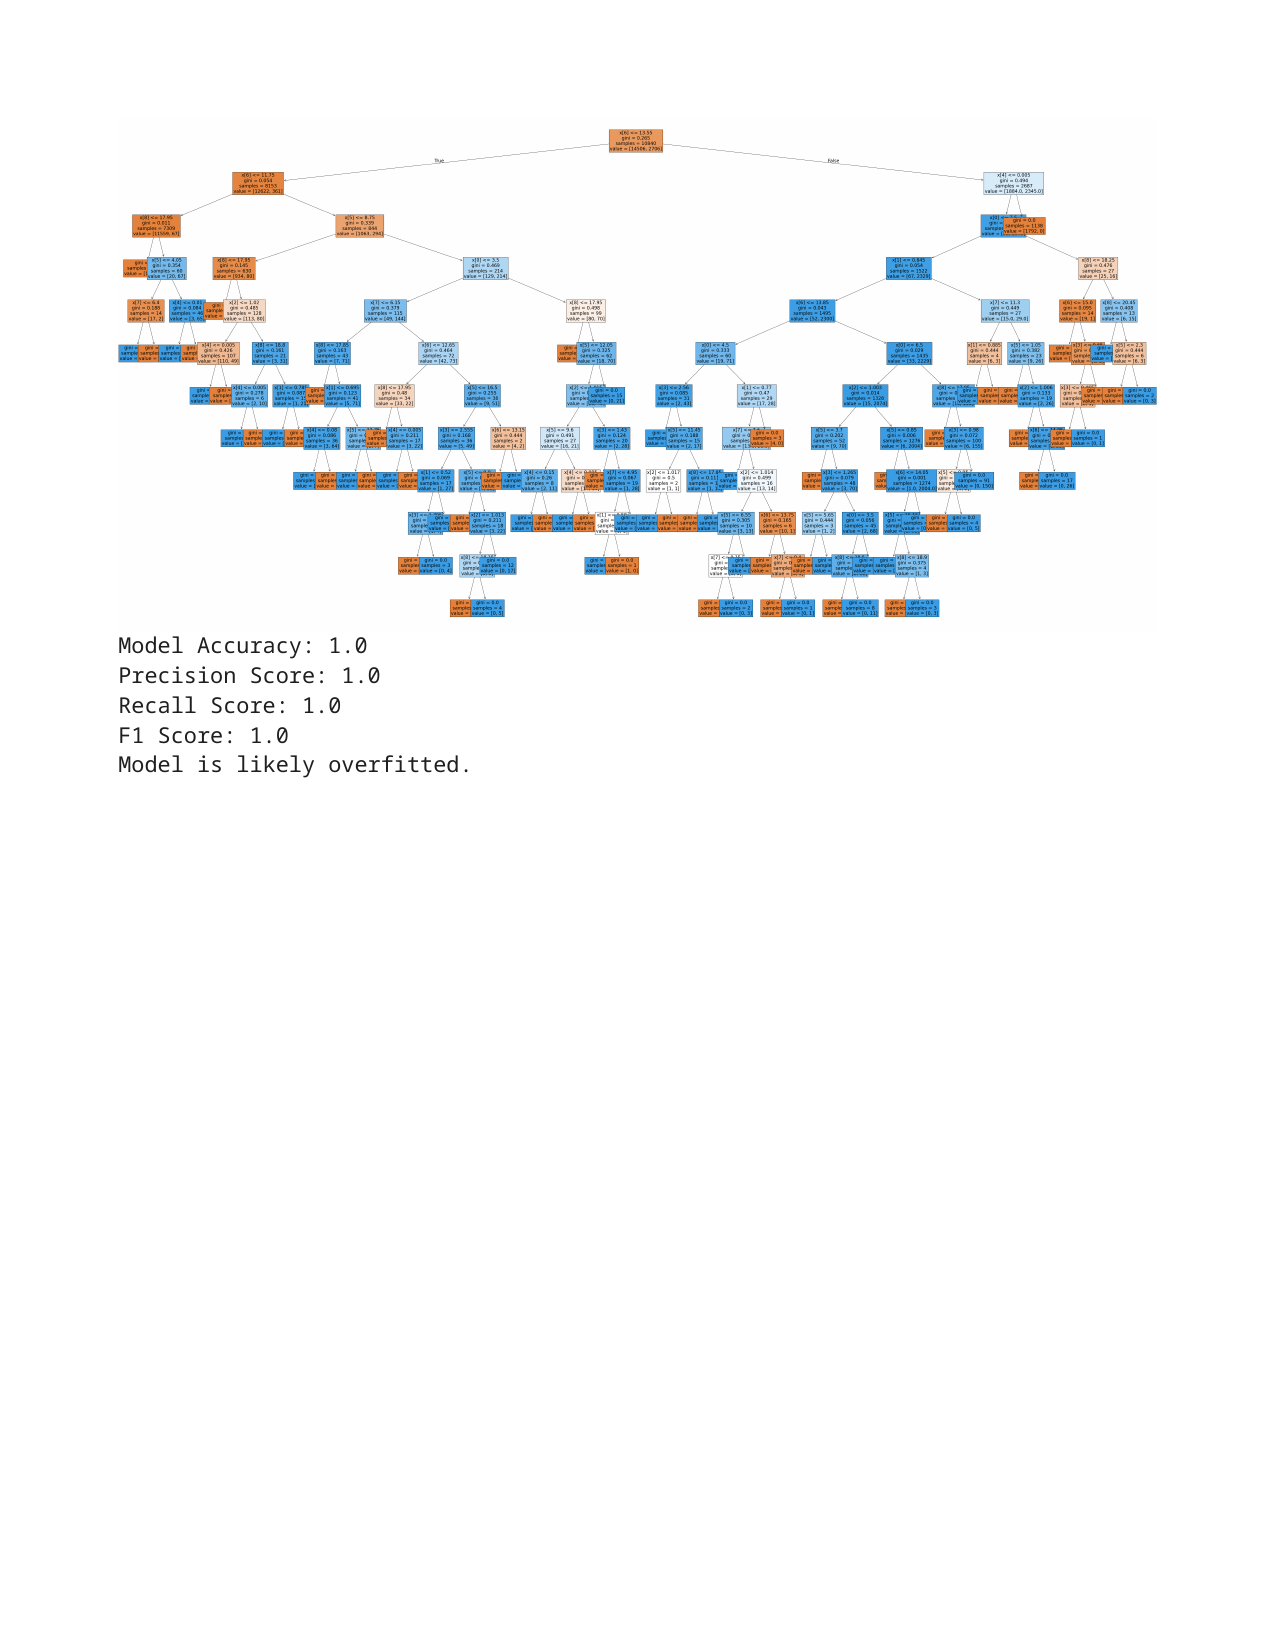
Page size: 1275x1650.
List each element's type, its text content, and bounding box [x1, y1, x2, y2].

picture [118, 118, 1157, 631]
text Recall Score: 1.0 [118, 690, 1157, 720]
text F1 Score: 1.0 [118, 720, 1157, 749]
text Precision Score: 1.0 [118, 660, 1157, 690]
text Model is likely overfitted. [118, 749, 1157, 779]
text Model Accuracy: 1.0 [118, 631, 1157, 660]
